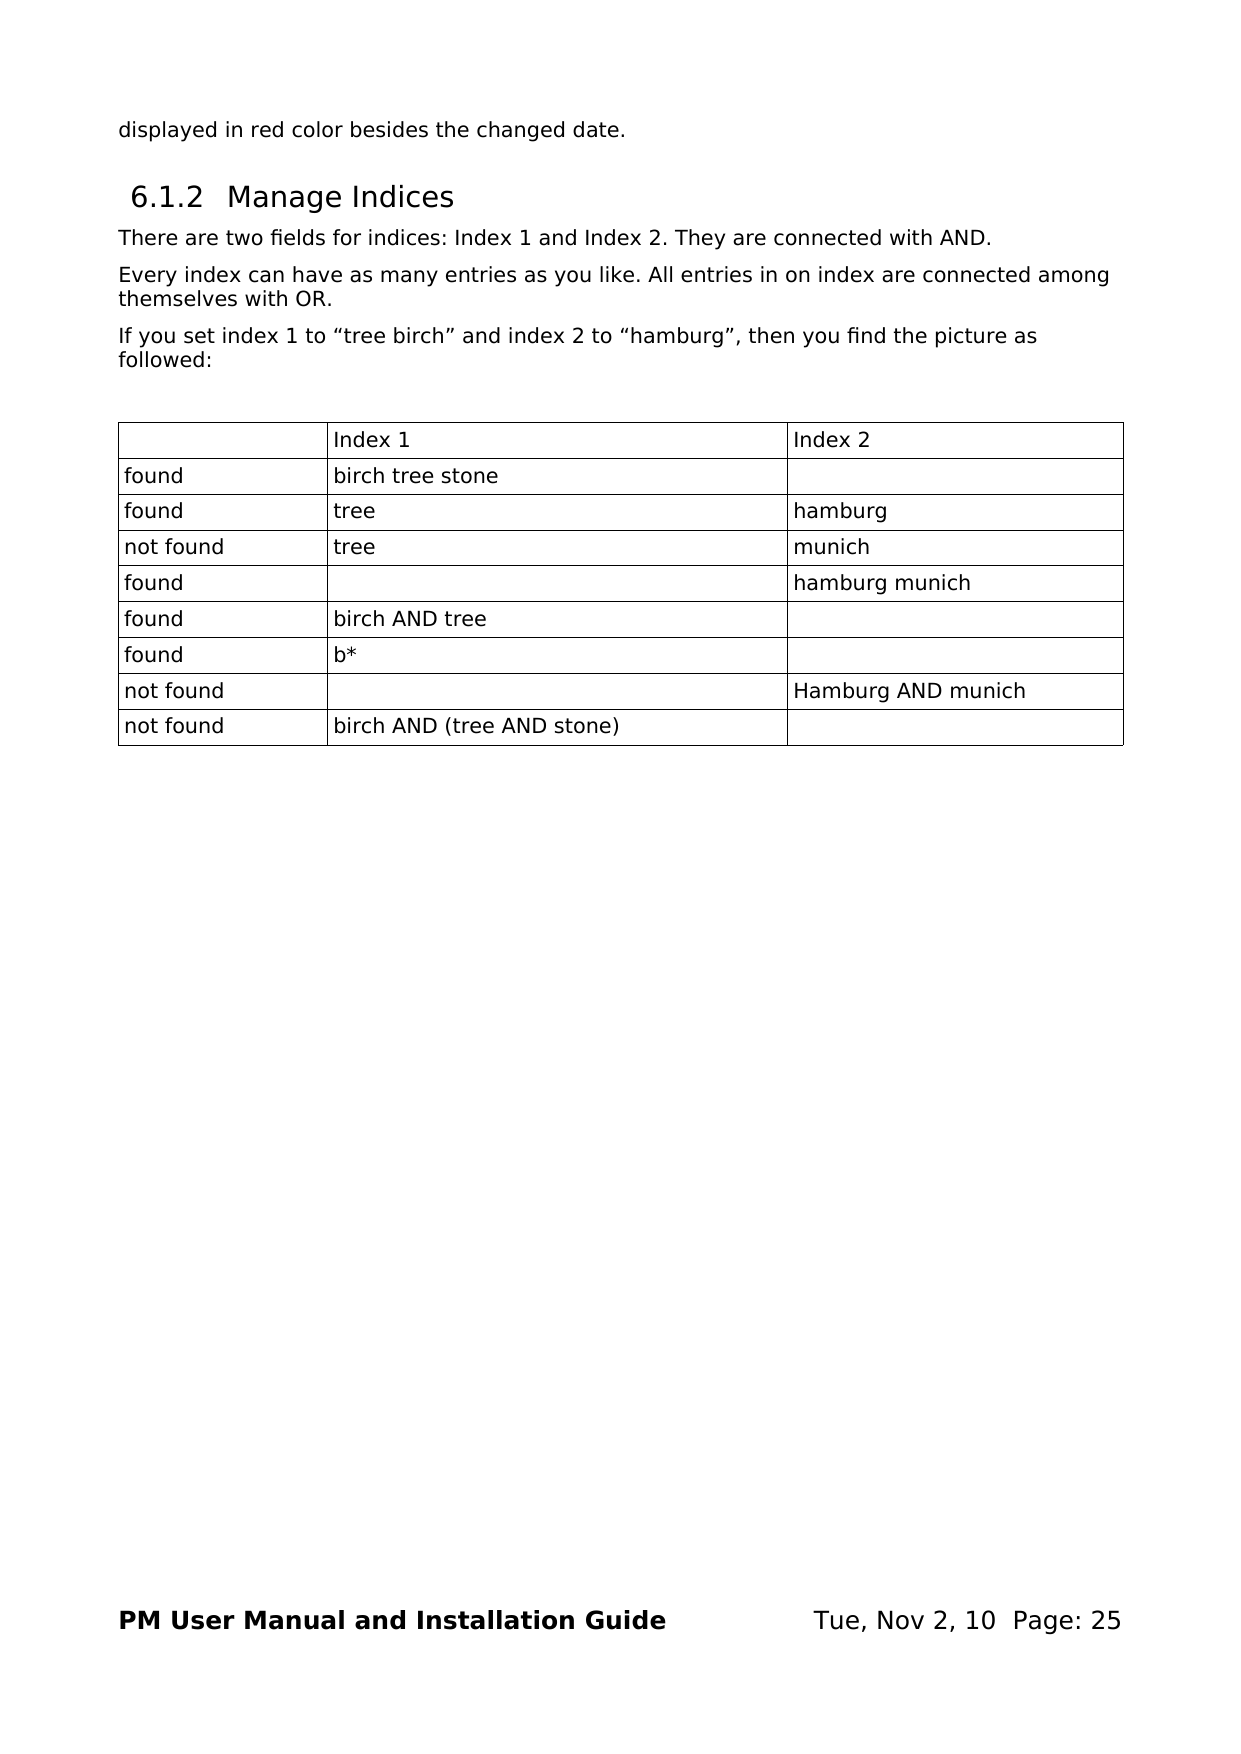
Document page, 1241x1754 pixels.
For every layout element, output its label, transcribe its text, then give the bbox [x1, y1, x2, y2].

text displayed in red color besides the changed date. [118, 118, 1122, 142]
text There are two fields for indices: Index 1 and Index 2. They are connected with AND. [118, 226, 1122, 251]
table_cell not found [119, 674, 327, 709]
table_header [119, 423, 327, 458]
table_cell found [119, 459, 327, 494]
table_cell [788, 602, 1123, 637]
table_header Index 2 [788, 423, 1123, 458]
table_cell [788, 638, 1123, 673]
table_cell Hamburg AND munich [788, 674, 1123, 709]
table_cell hamburg [788, 495, 1123, 529]
table_cell [328, 566, 787, 601]
table_header Index 1 [328, 423, 787, 458]
text Every index can have as many entries as you like. All entries in on index are connected among themselves with OR. [118, 263, 1122, 312]
table_cell [788, 459, 1123, 494]
table_cell b* [328, 638, 787, 673]
subtitle Manage Indices [130, 180, 1122, 214]
table_cell birch AND (tree AND stone) [328, 710, 787, 744]
table_cell tree [328, 495, 787, 529]
table_cell hamburg munich [788, 566, 1123, 601]
table_cell found [119, 566, 327, 601]
table_cell tree [328, 531, 787, 565]
table_cell found [119, 638, 327, 673]
table_cell not found [119, 710, 327, 744]
table_cell birch AND tree [328, 602, 787, 637]
table_cell found [119, 495, 327, 529]
table_cell found [119, 602, 327, 637]
text If you set index 1 to “tree birch” and index 2 to “hamburg”, then you find the picture as followed: [118, 324, 1122, 373]
table_cell munich [788, 531, 1123, 565]
table_cell not found [119, 531, 327, 565]
table_cell [328, 674, 787, 709]
table_cell [788, 710, 1123, 744]
table_cell birch tree stone [328, 459, 787, 494]
